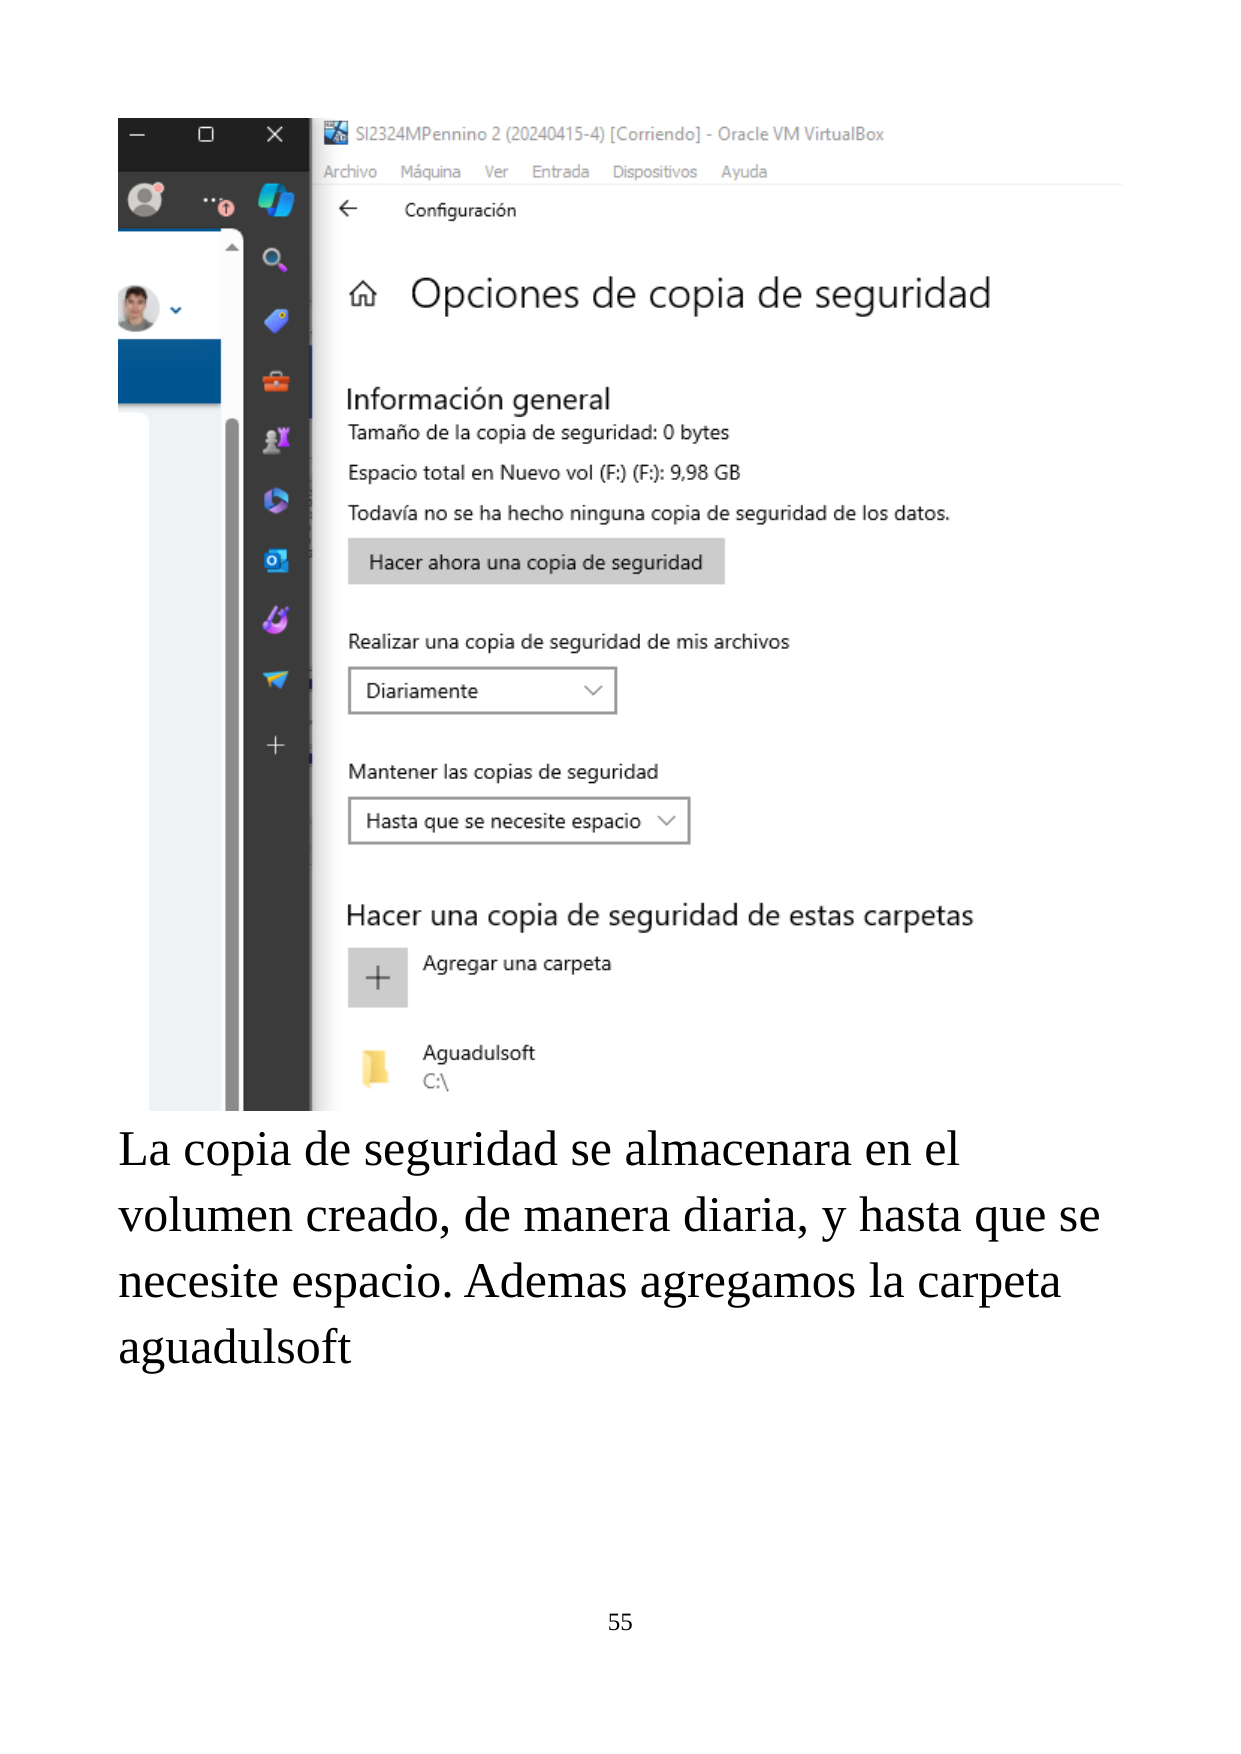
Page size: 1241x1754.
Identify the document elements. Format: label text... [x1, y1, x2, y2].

text La copia de seguridad se almacenara en el volumen creado, de manera diaria, y hasta que se necesite espacio. Ademas agregamos la carpeta aguadulsoft [118, 1111, 1122, 1374]
picture [118, 118, 1123, 1111]
